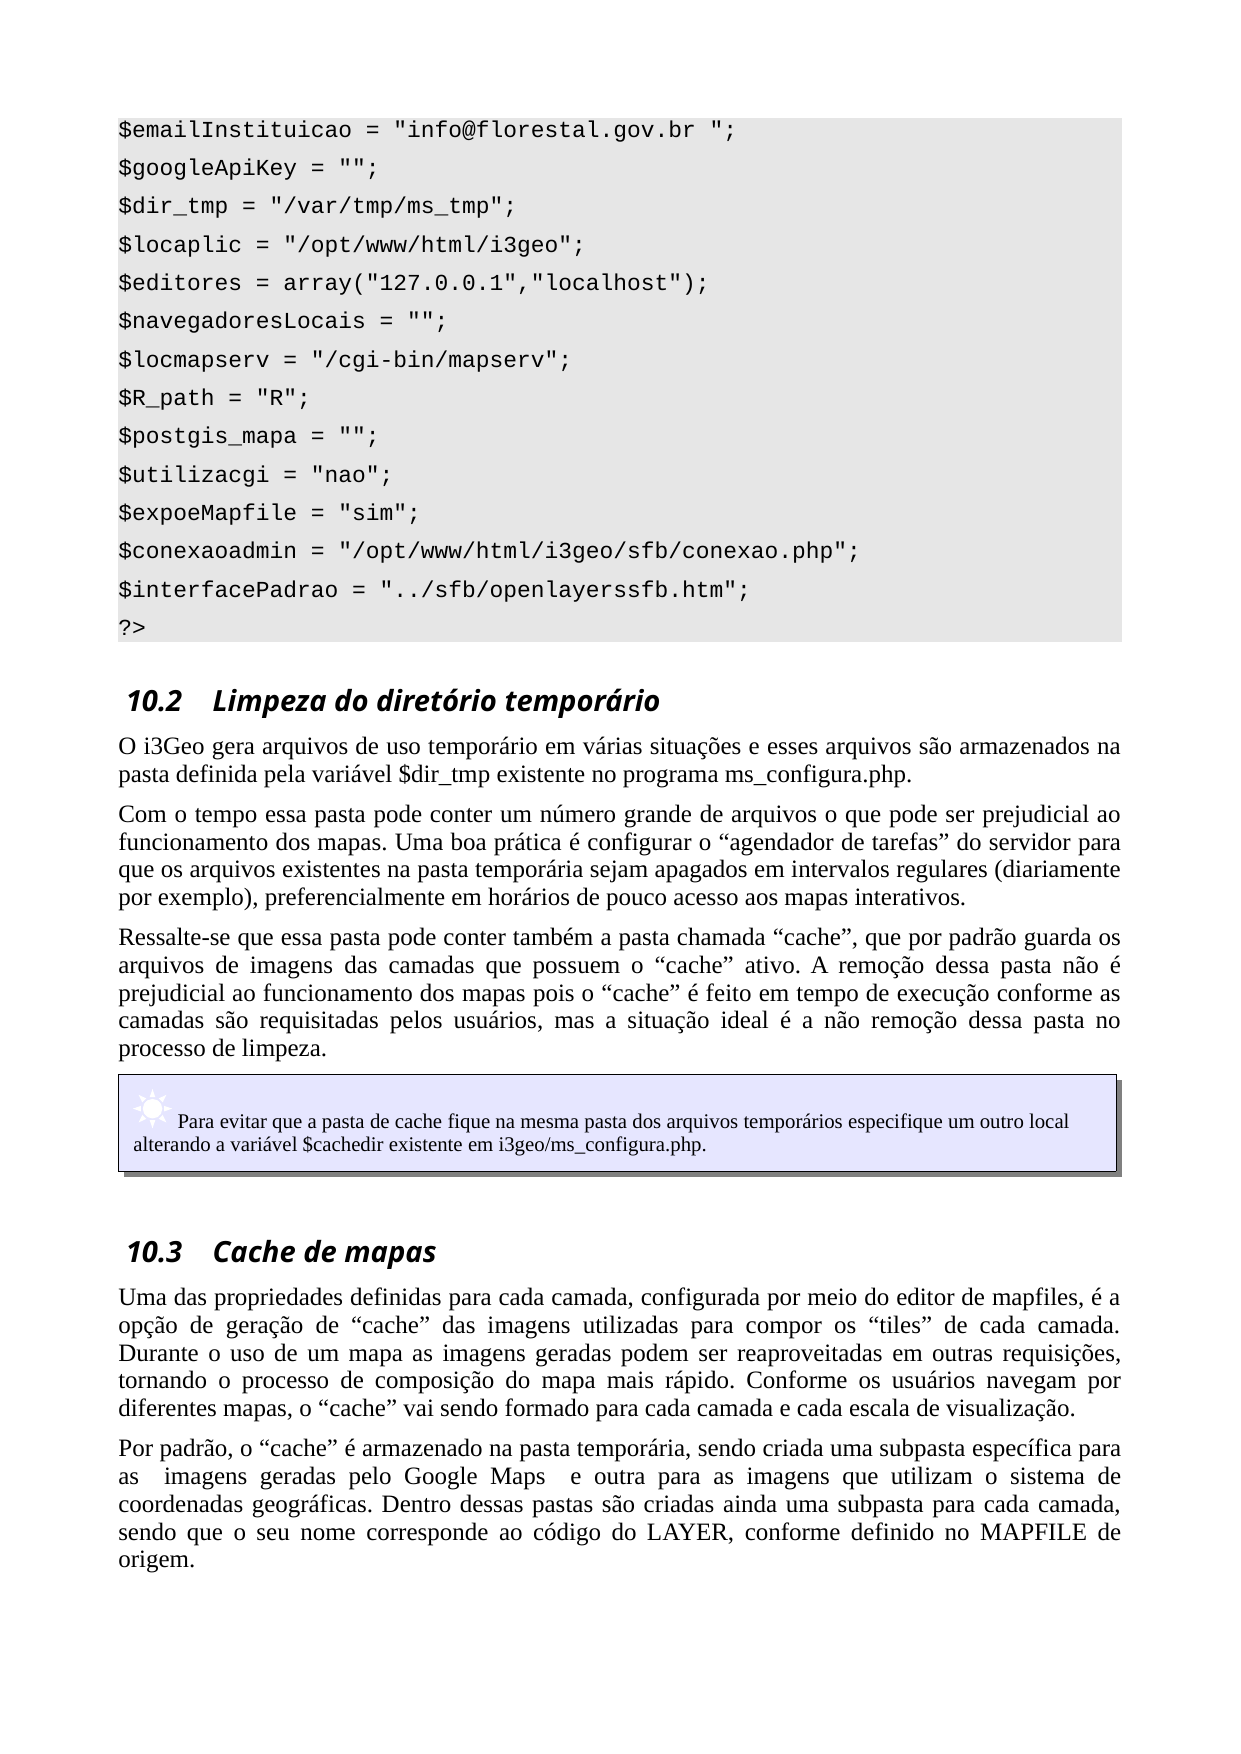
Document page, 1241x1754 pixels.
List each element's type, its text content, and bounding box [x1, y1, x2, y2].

subtitle Limpeza do diretório temporário [118, 680, 1122, 719]
text $googleApiKey = ""; [118, 156, 1122, 182]
picture [164, 1105, 173, 1112]
picture [133, 1105, 141, 1112]
picture [149, 1120, 156, 1129]
text Ressalte-se que essa pasta pode conter também a pasta chamada “cache”, que por padrão guarda os arquivos de imagens das camadas que possuem o “cache” ativo. A remoção dessa pasta não é prejudicial ao funcionamento dos mapas pois o “cache” é feito em tempo de execução conforme as camadas são requisitadas pelos usuários, mas a situação ideal é a não remoção dessa pasta no processo de limpeza. [118, 923, 1122, 1062]
text Por padrão, o “cache” é armazenado na pasta temporária, sendo criada uma subpasta específica para as imagens geradas pelo Google Maps e outra para as imagens que utilizam o sistema de coordenadas geográficas. Dentro dessas pastas são criadas ainda uma subpasta para cada camada, sendo que o seu nome corresponde ao código do LAYER, conforme definido no MAPFILE de origem. [118, 1434, 1122, 1573]
text Uma das propriedades definidas para cada camada, configurada por meio do editor de mapfiles, é a opção de geração de “cache” das imagens utilizadas para compor os “tiles” de cada camada. Durante o uso de um mapa as imagens geradas podem ser reaproveitadas em outras requisições, tornando o processo de composição do mapa mais rápido. Conforme os usuários navegam por diferentes mapas, o “cache” vai sendo formado para cada camada e cada escala de visualização. [118, 1283, 1122, 1422]
text $dir_tmp = "/var/tmp/ms_tmp"; [118, 195, 1122, 221]
text $emailInstituicao = "info@florestal.gov.br "; [118, 118, 1122, 144]
text O i3Geo gera arquivos de uso temporário em várias situações e esses arquivos são armazenados na pasta definida pela variável $dir_tmp existente no programa ms_configura.php. [118, 732, 1122, 787]
text $interfacePadrao = "../sfb/openlayerssfb.htm"; [118, 578, 1122, 604]
text $R_path = "R"; [118, 386, 1122, 412]
text $utilizacgi = "nao"; [118, 463, 1122, 489]
text Com o tempo essa pasta pode conter um número grande de arquivos o que pode ser prejudicial ao funcionamento dos mapas. Uma boa prática é configurar o “agendador de tarefas” do servidor para que os arquivos existentes na pasta temporária sejam apagados em intervalos regulares (diariamente por exemplo), preferencialmente em horários de pouco acesso aos mapas interativos. [118, 800, 1122, 911]
subtitle Cache de mapas [118, 1231, 1122, 1271]
text $locmapserv = "/cgi-bin/mapserv"; [118, 348, 1122, 374]
text $expoeMapfile = "sim"; [118, 501, 1122, 527]
text $postgis_mapa = ""; [118, 425, 1122, 451]
picture [138, 1089, 167, 1123]
text $editores = array("127.0.0.1","localhost"); [118, 271, 1122, 297]
text $locaplic = "/opt/www/html/i3geo"; [118, 233, 1122, 259]
text Para evitar que a pasta de cache fique na mesma pasta dos arquivos temporários especifique um outro local alterando a variável $cachedir existente em i3geo/ms_configura.php. [119, 1075, 1116, 1171]
text $conexaoadmin = "/opt/www/html/i3geo/sfb/conexao.php"; [118, 540, 1122, 566]
text $navegadoresLocais = ""; [118, 310, 1122, 336]
text ?> [118, 616, 1122, 642]
